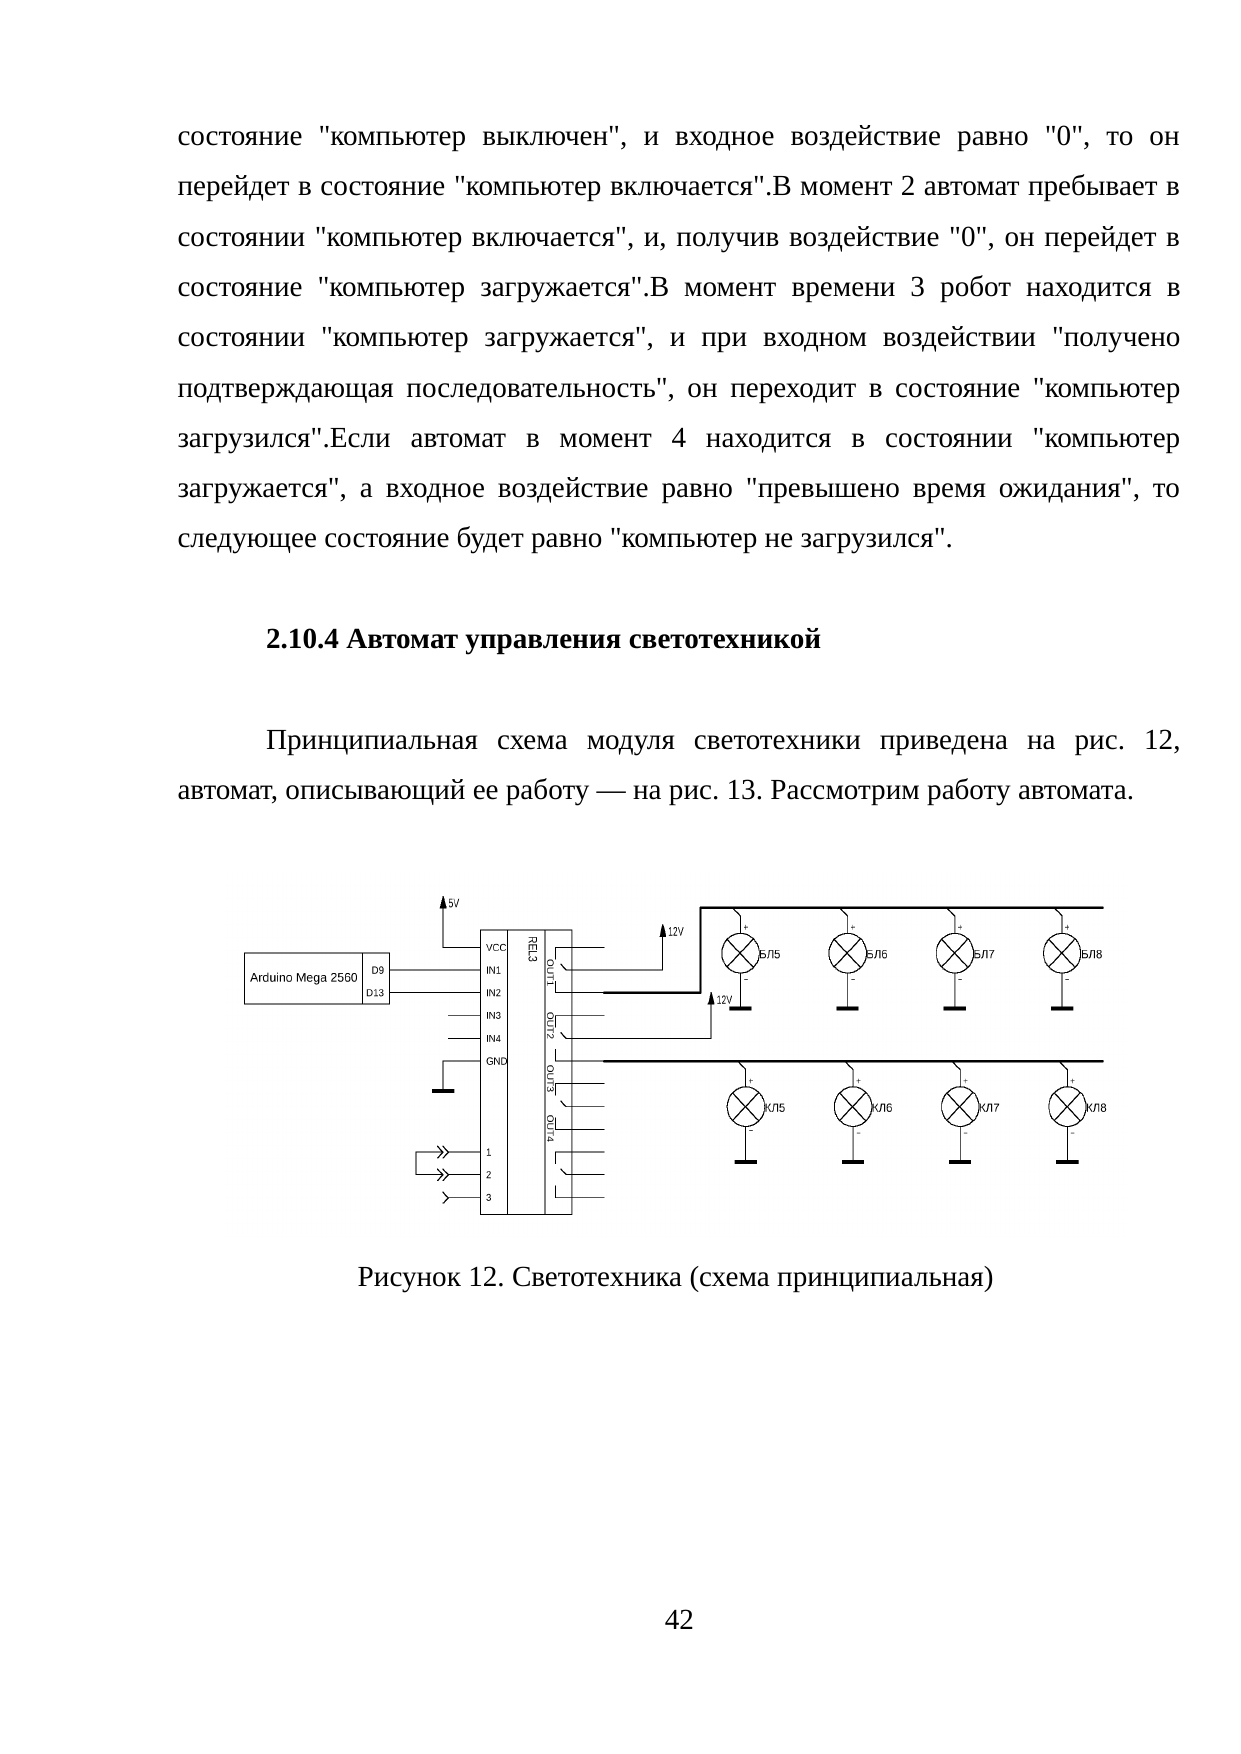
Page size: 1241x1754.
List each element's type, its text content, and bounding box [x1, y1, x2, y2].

picture [223, 872, 1128, 1237]
subtitle 2.10.4 Автомат управления светотехникой [177, 621, 1181, 655]
text Принципиальная схема модуля светотехники приведена на рис. 12, автомат, описывающий ее работу — на рис. 13. Рассмотрим работу автомата. [177, 722, 1181, 806]
text состояние "компьютер выключен", и входное воздействие равно "0", то он перейдет в состояние "компьютер включается".В момент 2 автомат пребывает в состоянии "компьютер включается", и, получив воздействие "0", он перейдет в состояние "компьютер загружается".В момент времени 3 робот находится в состоянии "компьютер загружается", и при входном воздействии "получено подтверждающая последовательность", он переходит в состояние "компьютер загрузился".Если автомат в момент 4 находится в состоянии "компьютер загружается", а входное воздействие равно "превышено время ожидания", то следующее состояние будет равно "компьютер не загрузился". [177, 118, 1181, 554]
text Рисунок 12. Светотехника (схема принципиальная) [177, 873, 1181, 1293]
